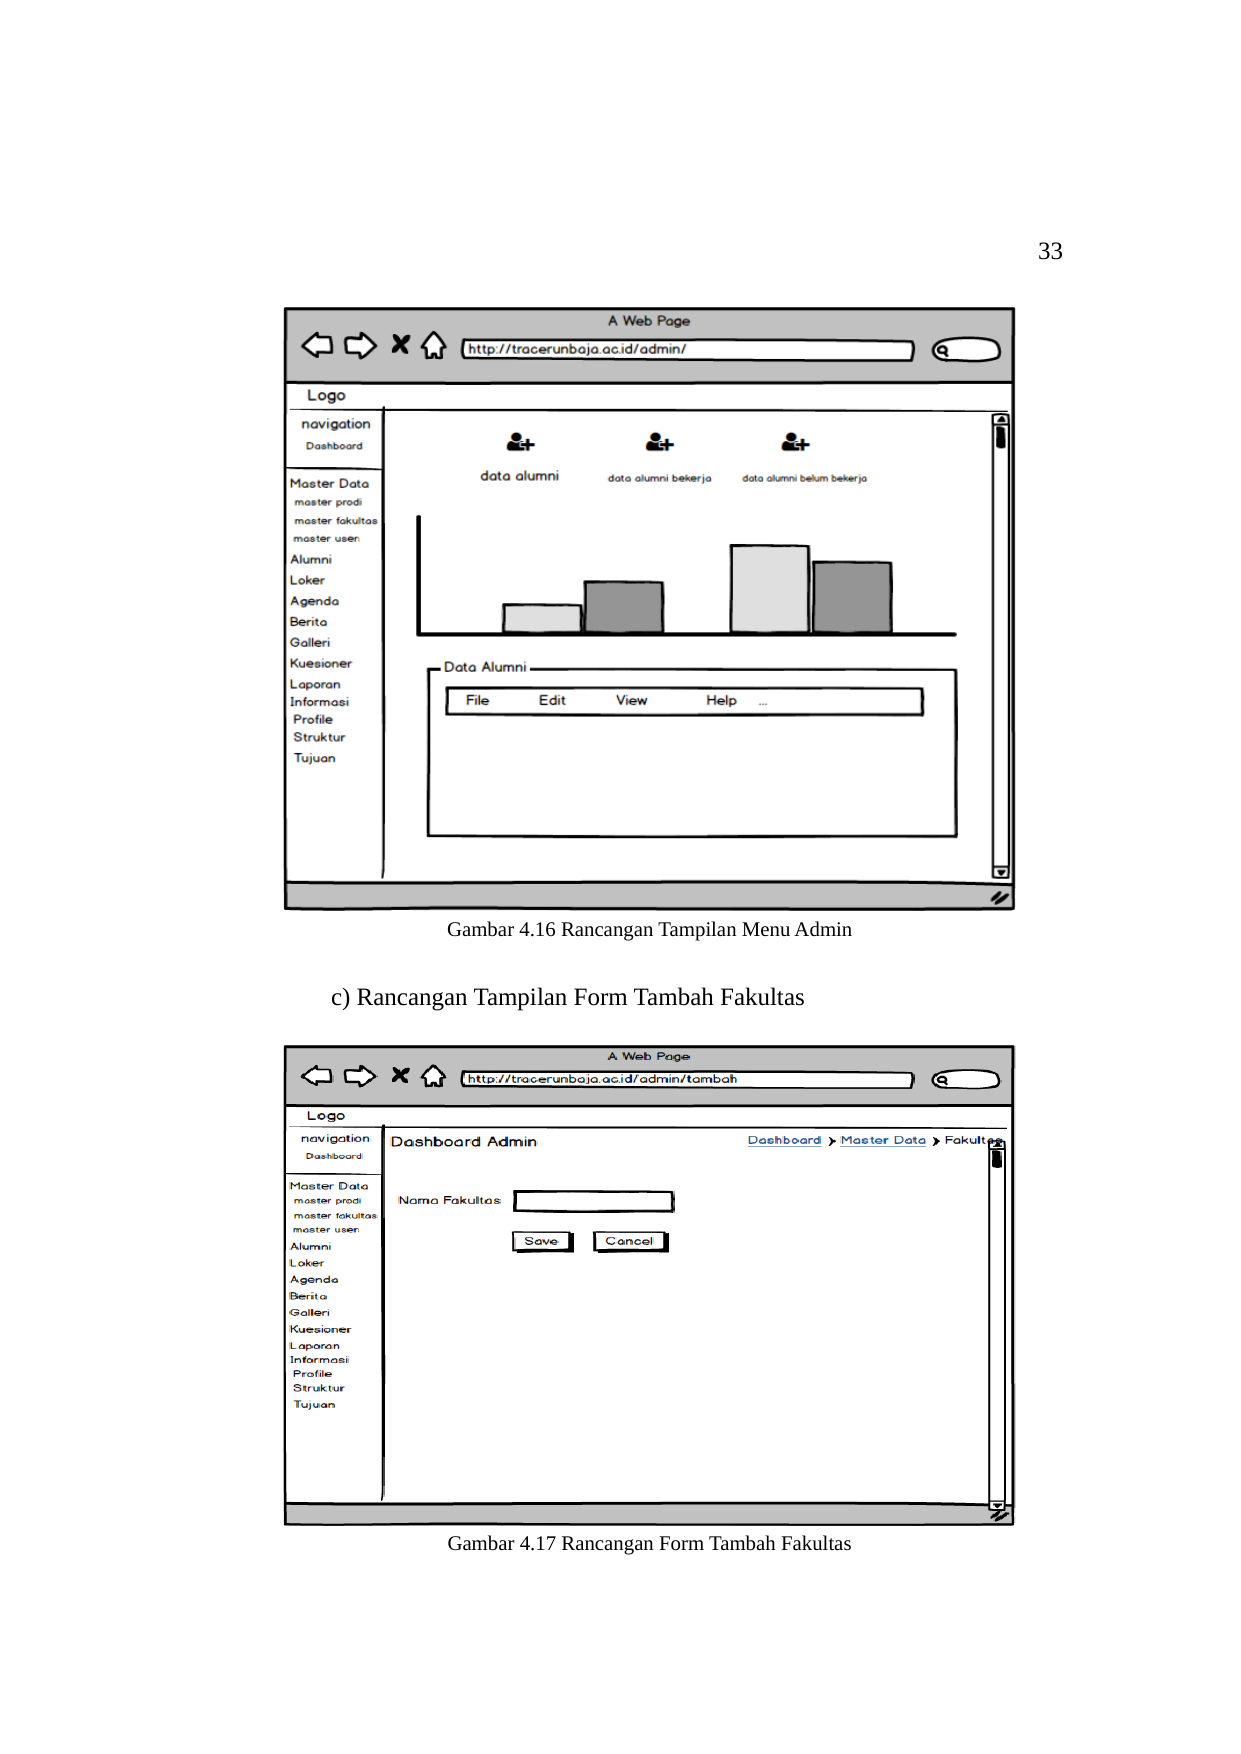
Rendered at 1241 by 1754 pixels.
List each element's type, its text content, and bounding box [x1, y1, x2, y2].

picture [283, 1045, 1016, 1526]
text Gambar 4.16 Rancangan Tampilan Menu Admin [283, 911, 1016, 941]
text Gambar 4.17 Rancangan Form Tambah Fakultas [283, 1526, 1016, 1555]
list c) Rancangan Tampilan Form Tambah Fakultas [283, 295, 1063, 1011]
picture [283, 307, 1016, 911]
